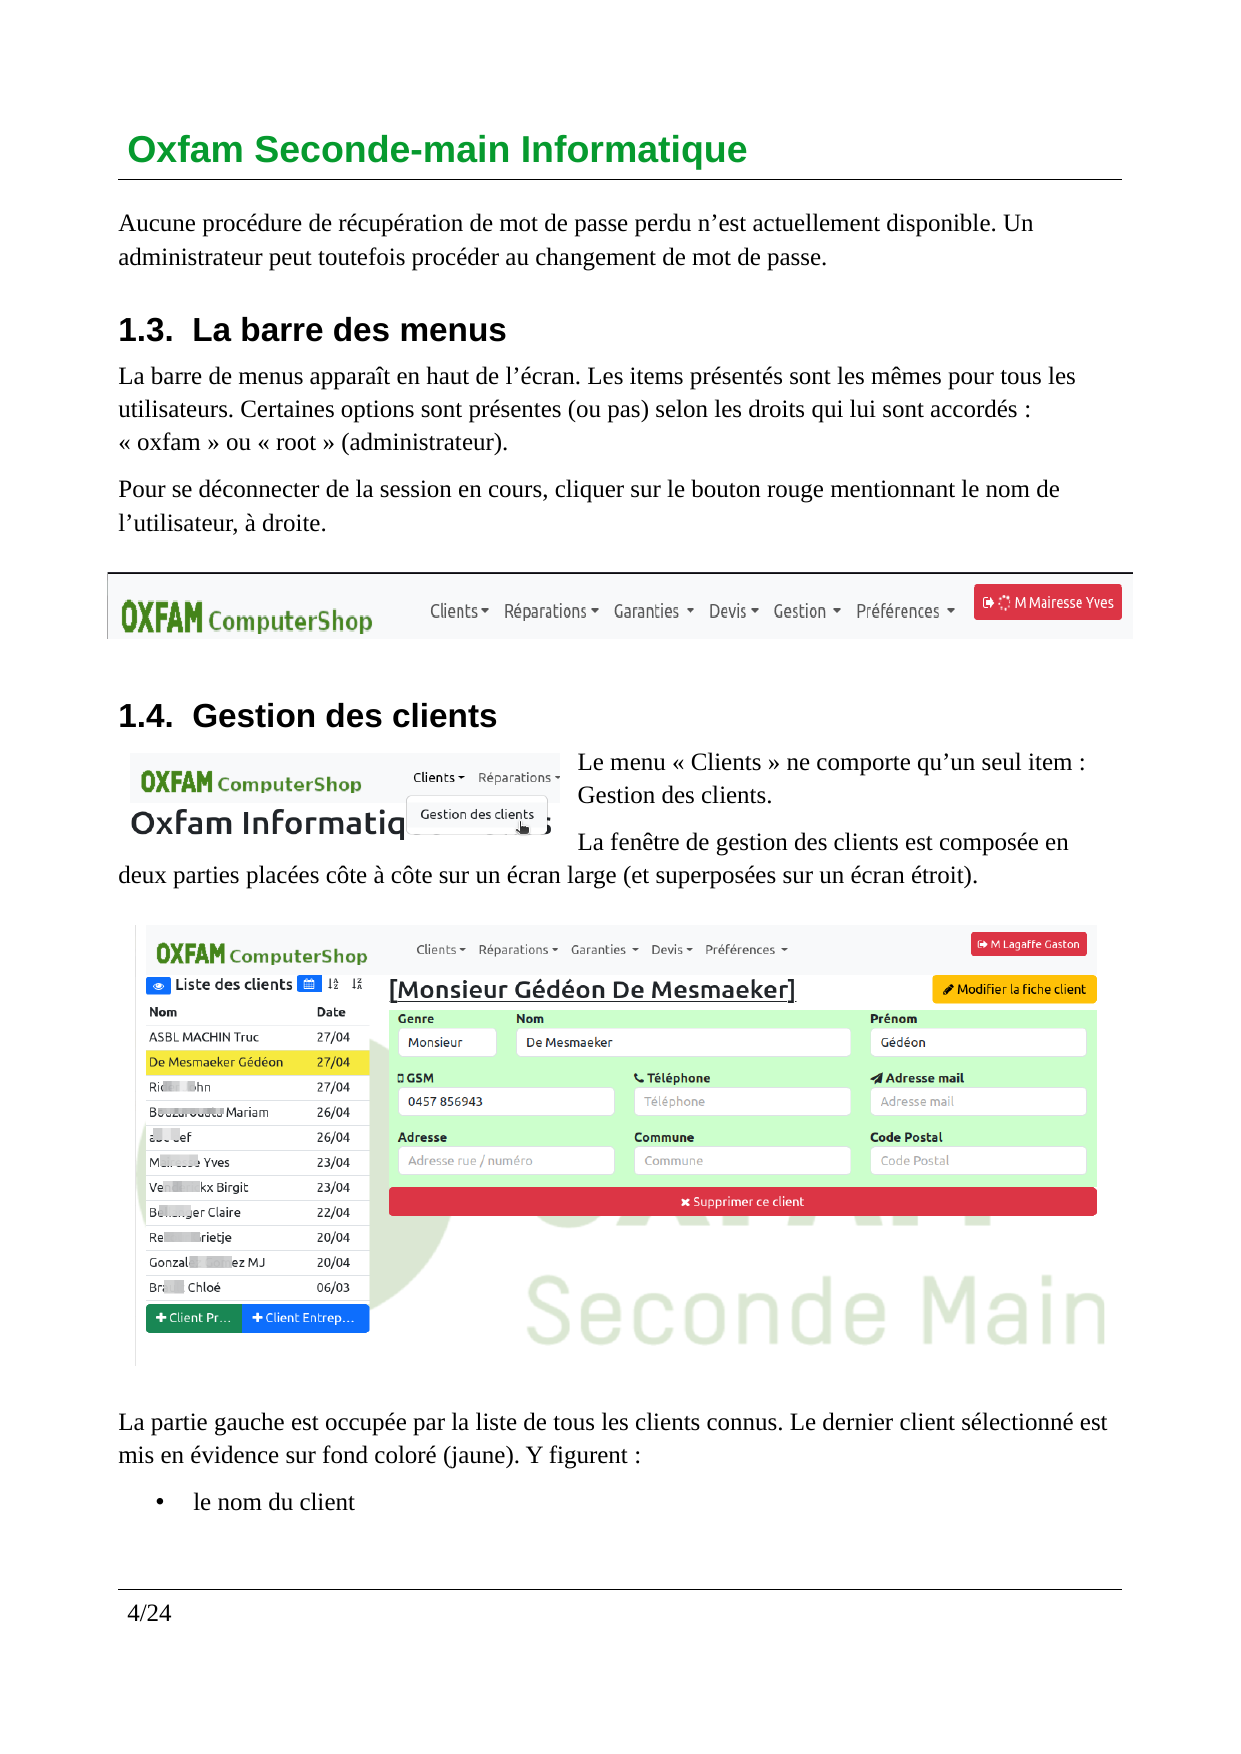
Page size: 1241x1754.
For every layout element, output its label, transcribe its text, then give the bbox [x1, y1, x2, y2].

text La fenêtre de gestion des clients est composée en deux parties placées côte à côte sur un écran large (et superposées sur un écran étroit). [118, 827, 1122, 889]
picture [135, 925, 1105, 1366]
text Pour se déconnecter de la session en cours, cliquer sur le bouton rouge mentionnant le nom de l’utilisateur, à droite. [118, 474, 1122, 536]
text La barre de menus apparaît en haut de l’écran. Les items présentés sont les mêmes pour tous les utilisateurs. Certaines options sont présentes (ou pas) selon les droits qui lui sont accordés : « oxfam » ou « root » (administrateur). [118, 361, 1122, 456]
subtitle Gestion des clients [90, 555, 1151, 734]
text Aucune procédure de récupération de mot de passe perdu n’est actuellement disponible. Un administrateur peut toutefois procéder au changement de mot de passe. [118, 208, 1122, 270]
picture [127, 753, 560, 842]
text La partie gauche est occupée par la liste de tous les clients connus. Le dernier client sélectionné est mis en évidence sur fond coloré (jaune). Y figurent : [118, 908, 1122, 1469]
list le nom du client [156, 1487, 1122, 1516]
text Le menu « Clients » ne comporte qu’un seul item : Gestion des clients. [109, 736, 1122, 859]
subtitle La barre des menus [118, 310, 1122, 348]
picture [107, 572, 1133, 639]
